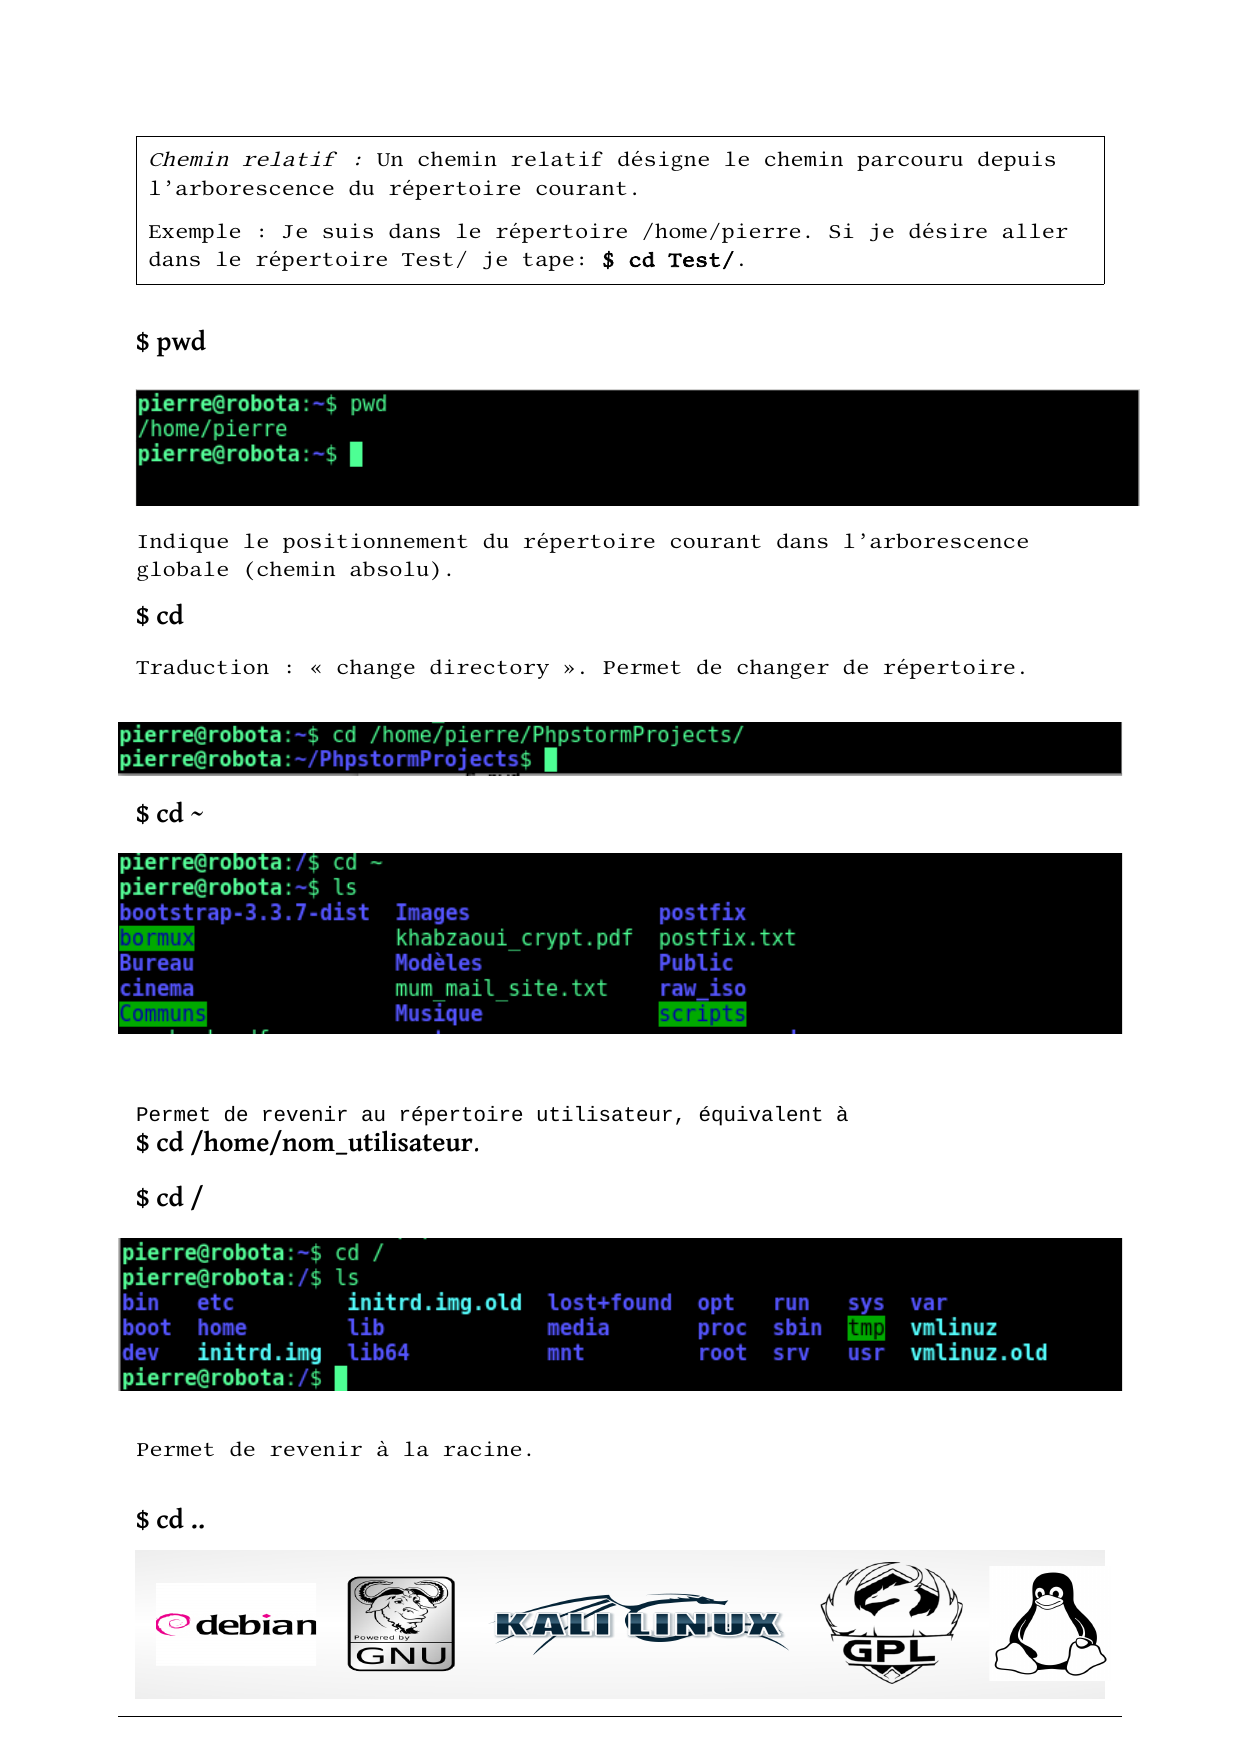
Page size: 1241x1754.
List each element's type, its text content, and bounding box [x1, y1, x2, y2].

picture [118, 722, 1123, 776]
text Traduction : « change directory ». Permet de changer de répertoire. [136, 656, 1104, 680]
picture [135, 389, 1140, 506]
picture [476, 1579, 799, 1670]
text Permet de revenir au répertoire utilisateur, équivalent à [136, 1104, 1104, 1128]
text $ pwd [136, 327, 1104, 358]
text Exemple : Je suis dans le répertoire /home/pierre. Si je désire aller dans le répertoire Test/ je tape: $ cd Test/. [137, 207, 1104, 284]
text Chemin relatif : Un chemin relatif désigne le chemin parcouru depuis l’arborescence du répertoire courant. [137, 137, 1104, 200]
text $ cd /home/nom_utilisateur. [136, 1128, 1104, 1159]
picture [118, 853, 1123, 1034]
text $ cd [136, 601, 1104, 632]
text Permet de revenir à la racine. [136, 1438, 1104, 1462]
picture [118, 1238, 1123, 1391]
picture [989, 1566, 1112, 1681]
picture [156, 1583, 317, 1666]
text Indique le positionnement du répertoire courant dans l’arborescence globale (chemin absolu). [136, 530, 1104, 582]
text $ cd / [136, 1183, 1104, 1214]
text $ cd ~ [136, 799, 1104, 830]
picture [820, 1562, 963, 1684]
text $ cd .. [136, 1505, 1104, 1536]
picture [341, 1573, 460, 1674]
